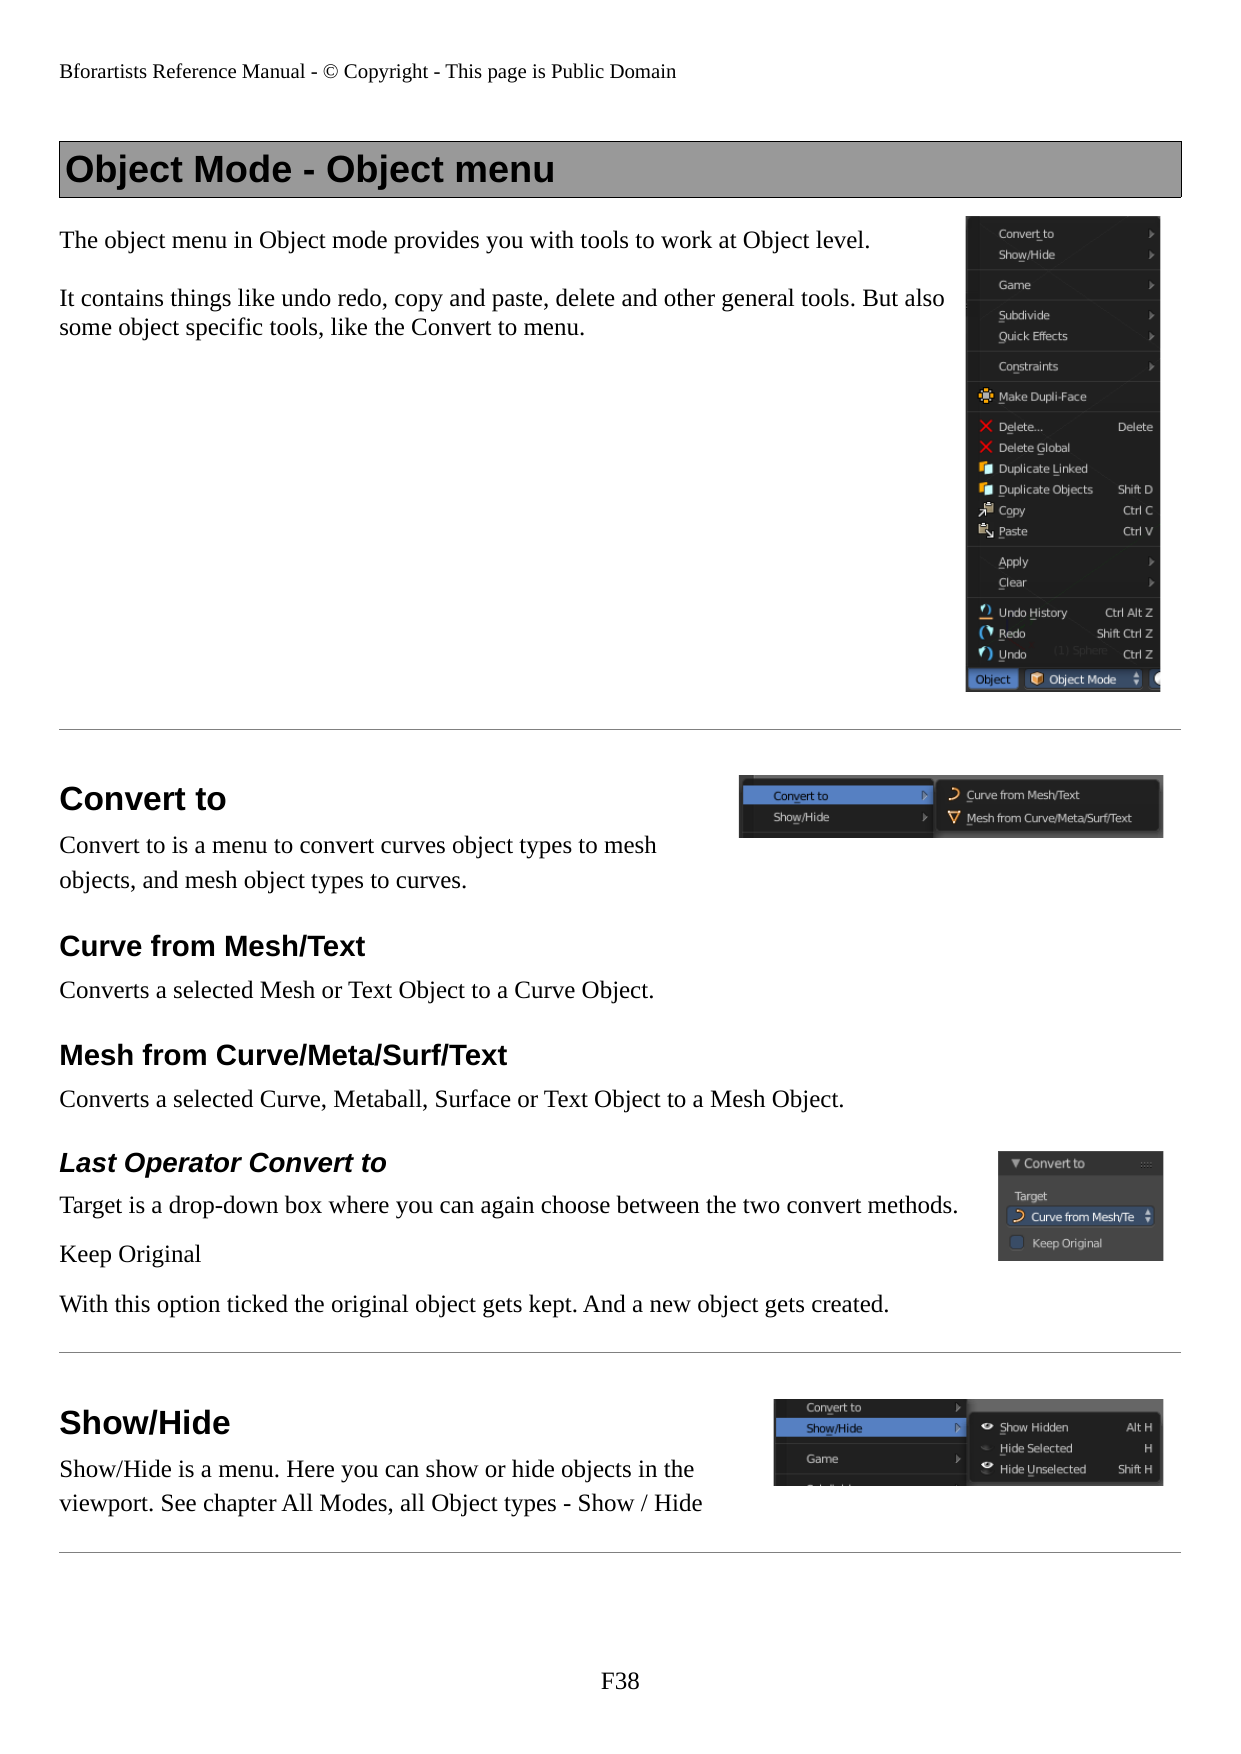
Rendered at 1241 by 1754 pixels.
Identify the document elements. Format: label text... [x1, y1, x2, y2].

text With this option ticked the original object gets kept. And a new object gets created. [59, 1289, 1181, 1317]
text Show/Hide is a menu. Here you can show or hide objects in the viewport. See chapter All Modes, all Object types - Show / Hide [59, 1454, 1181, 1517]
text Converts a selected Mesh or Text Object to a Curve Object. [59, 975, 1181, 1003]
text Converts a selected Curve, Metaball, Surface or Text Object to a Mesh Object. [59, 1084, 1181, 1113]
text It contains things like undo redo, copy and paste, delete and other general tools. But also some object specific tools, like the Convert to menu. [59, 283, 965, 340]
subtitle Last Operator Convert to [59, 1146, 1181, 1178]
text Convert to is a menu to convert curves object types to mesh objects, and mesh object types to curves. [59, 830, 1181, 893]
text The object menu in Object mode provides you with tools to work at Object level. [59, 225, 965, 254]
subtitle [1164, 1403, 1181, 1441]
subtitle Mesh from Curve/Meta/Surf/Text [59, 1038, 1181, 1072]
picture [773, 1399, 1164, 1486]
picture [965, 216, 1161, 692]
subtitle Curve from Mesh/Text [59, 928, 1181, 962]
subtitle [1164, 779, 1181, 818]
picture [998, 1151, 1164, 1261]
text Keep Original [59, 1239, 1181, 1268]
picture [738, 775, 1164, 838]
subtitle Show/Hide [59, 1403, 773, 1441]
subtitle Convert to [59, 779, 738, 818]
table_header Object Mode - Object menu [60, 142, 1181, 197]
text Target is a drop-down box where you can again choose between the two convert methods. [59, 1191, 998, 1219]
